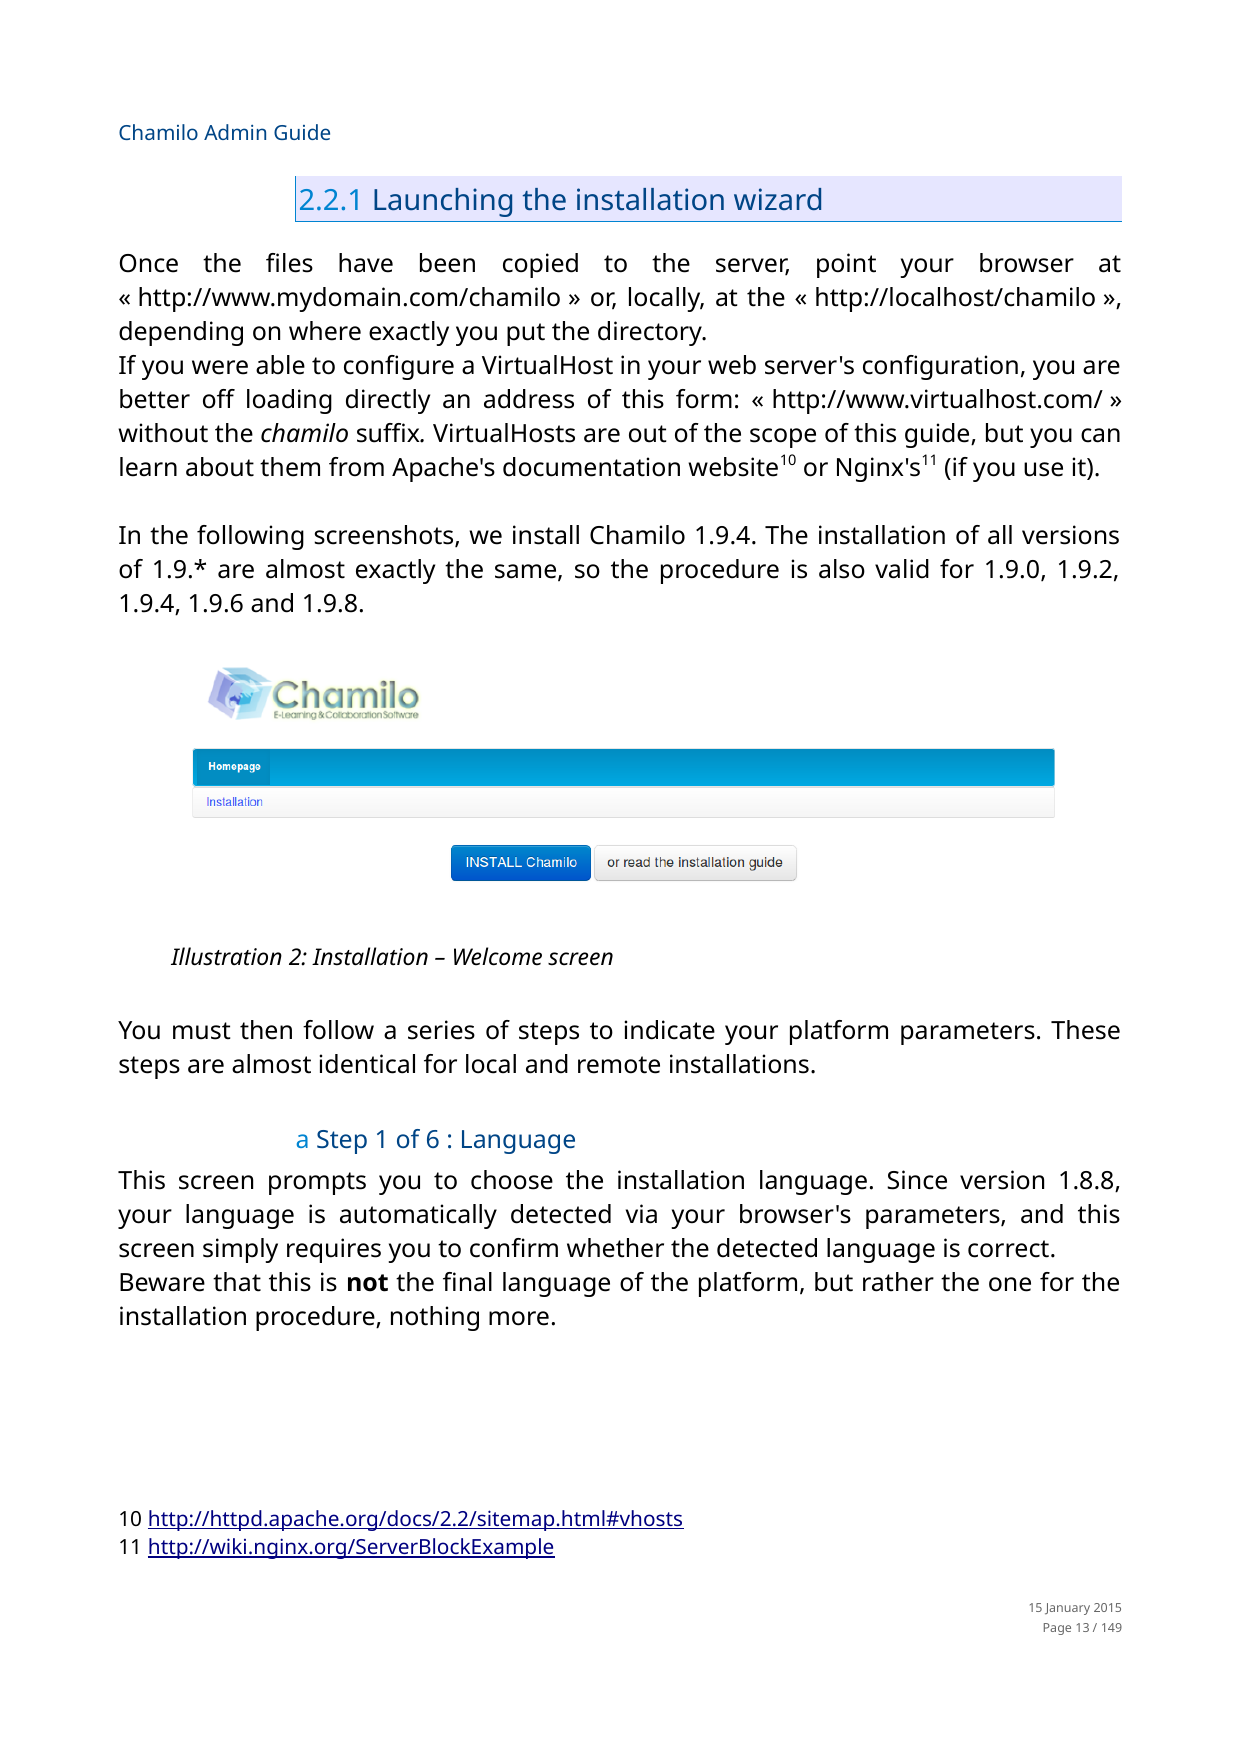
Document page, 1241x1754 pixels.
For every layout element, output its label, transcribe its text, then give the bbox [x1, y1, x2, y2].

subtitle Launching the installation wizard [296, 176, 1122, 221]
text Beware that this is not the final language of the platform, but rather the one for the installation procedure, nothing more. [118, 1265, 1122, 1333]
text Illustration 2: Installation – Welcome screen [171, 941, 1069, 972]
picture [171, 654, 1069, 941]
text You must then follow a series of steps to indicate your platform parameters. These steps are almost identical for local and remote installations. [118, 1013, 1122, 1081]
text In the following screenshots, we install Chamilo 1.9.4. The installation of all versions of 1.9.* are almost exactly the same, so the procedure is also valid for 1.9.0, 1.9.2, 1.9.4, 1.9.6 and 1.9.8. [118, 518, 1122, 620]
text http://wiki.nginx.org/ServerBlockExample [118, 1532, 1122, 1561]
text This screen prompts you to choose the installation language. Since version 1.8.8, your language is automatically detected via your browser's parameters, and this screen simply requires you to confirm whether the detected language is correct. [118, 1163, 1122, 1265]
subtitle Step 1 of 6 : Language [295, 1122, 1122, 1156]
text http://httpd.apache.org/docs/2.2/sitemap.html#vhosts [118, 1504, 1122, 1532]
text If you were able to configure a VirtualHost in your web server's configuration, you are better off loading directly an address of this form: « http://www.virtualhost.com/ » without the chamilo suffix. VirtualHosts are out of the scope of this guide, but you can learn about them from Apache's documentation website or Nginx's (if you use it). [118, 347, 1122, 484]
text Once the files have been copied to the server, point your browser at « http://www.mydomain.com/chamilo » or, locally, at the « http://localhost/chamilo », depending on where exactly you put the directory. [118, 245, 1122, 347]
